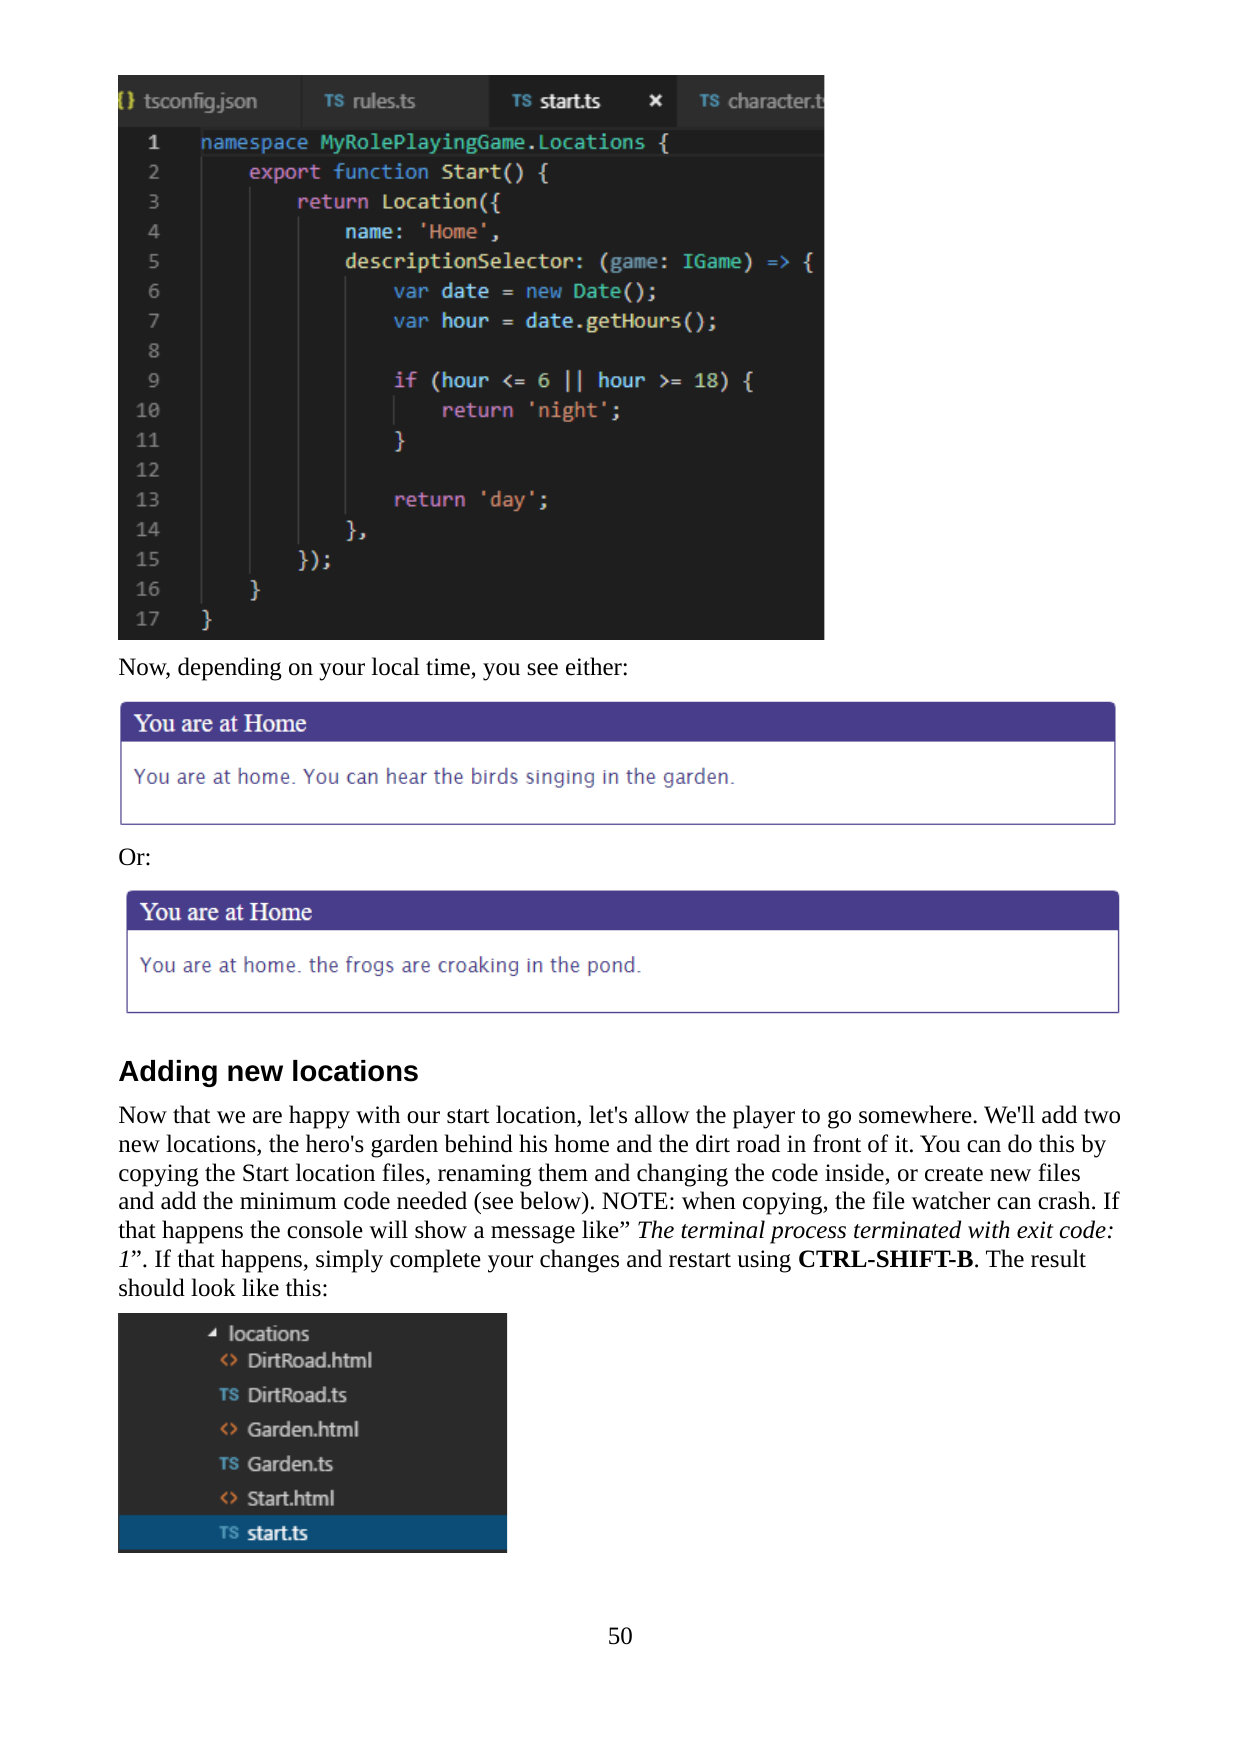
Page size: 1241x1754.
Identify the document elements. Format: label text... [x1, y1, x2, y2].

text Or: [118, 842, 1122, 871]
subtitle Adding new locations [118, 1054, 1122, 1088]
text Now, depending on your local time, you see either: [118, 652, 1122, 680]
text Now that we are happy with our start location, let's allow the player to go somewhere. We'll add two new locations, the hero's garden behind his home and the dirt road in front of it. You can do this by copying the Start location files, renaming them and changing the code inside, or create new files and add the minimum code needed (see below). NOTE: when copying, the file watcher can crash. If that happens the console will show a message like” The terminal process terminated with exit code: 1”. If that happens, simply complete your changes and restart using CTRL-SHIFT-B. The result should look like this: [118, 1100, 1122, 1301]
